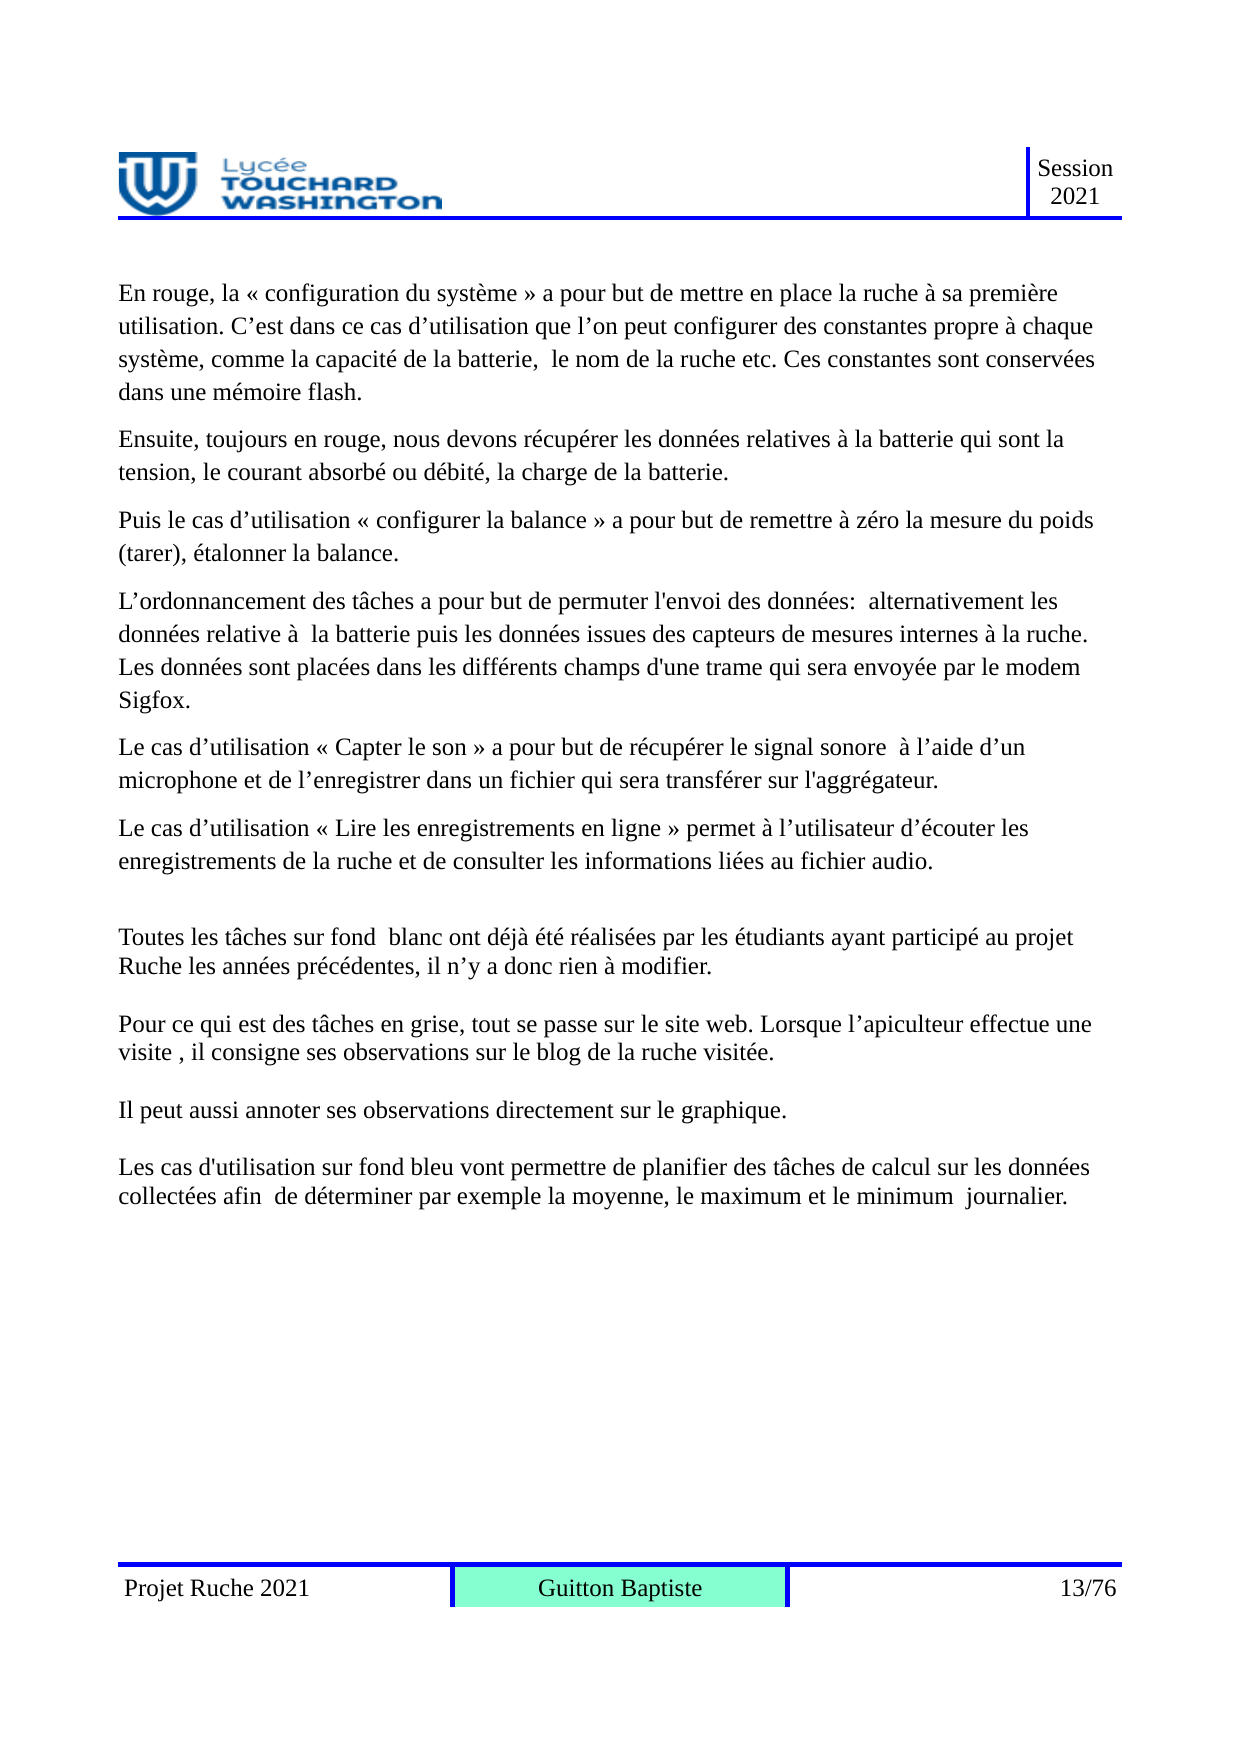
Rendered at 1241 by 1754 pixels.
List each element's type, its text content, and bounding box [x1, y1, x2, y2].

text ﻿ [118, 1210, 1122, 1242]
text Il peut aussi annoter ses observations directement sur le graphique. [118, 1095, 1122, 1124]
text L’ordonnancement des tâches a pour but de permuter l'envoi des données: alternativement les données relative à la batterie puis les données issues des capteurs de mesures internes à la ruche. Les données sont placées dans les différents champs d'une trame qui sera envoyée par le modem Sigfox. [118, 586, 1122, 713]
text Toutes les tâches sur fond blanc ont déjà été réalisées par les étudiants ayant participé au projet Ruche les années précédentes, il n’y a donc rien à modifier. [118, 922, 1122, 980]
text Le cas d’utilisation « Lire les enregistrements en ligne » permet à l’utilisateur d’écouter les enregistrements de la ruche et de consulter les informations liées au fichier audio. [118, 813, 1122, 875]
text Puis le cas d’utilisation « configurer la balance » a pour but de remettre à zéro la mesure du poids (tarer), étalonner la balance. [118, 505, 1122, 567]
text Pour ce qui est des tâches en grise, tout se passe sur le site web. Lorsque l’apiculteur effectue une visite , il consigne ses observations sur le blog de la ruche visitée. [118, 1009, 1122, 1066]
text Les cas d'utilisation sur fond bleu vont permettre de planifier des tâches de calcul sur les données collectées afin de déterminer par exemple la moyenne, le maximum et le minimum journalier. [118, 1152, 1122, 1210]
text Ensuite, toujours en rouge, nous devons récupérer les données relatives à la batterie qui sont la tension, le courant absorbé ou débité, la charge de la batterie. [118, 424, 1122, 486]
text Le cas d’utilisation « Capter le son » a pour but de récupérer le signal sonore à l’aide d’un microphone et de l’enregistrer dans un fichier qui sera transférer sur l'aggrégateur. [118, 732, 1122, 794]
picture [118, 152, 442, 216]
text En rouge, la « configuration du système » a pour but de mettre en place la ruche à sa première utilisation. C’est dans ce cas d’utilisation que l’on peut configurer des constantes propre à chaque système, comme la capacité de la batterie, le nom de la ruche etc. Ces constantes sont conservées dans une mémoire flash. [118, 278, 1122, 406]
